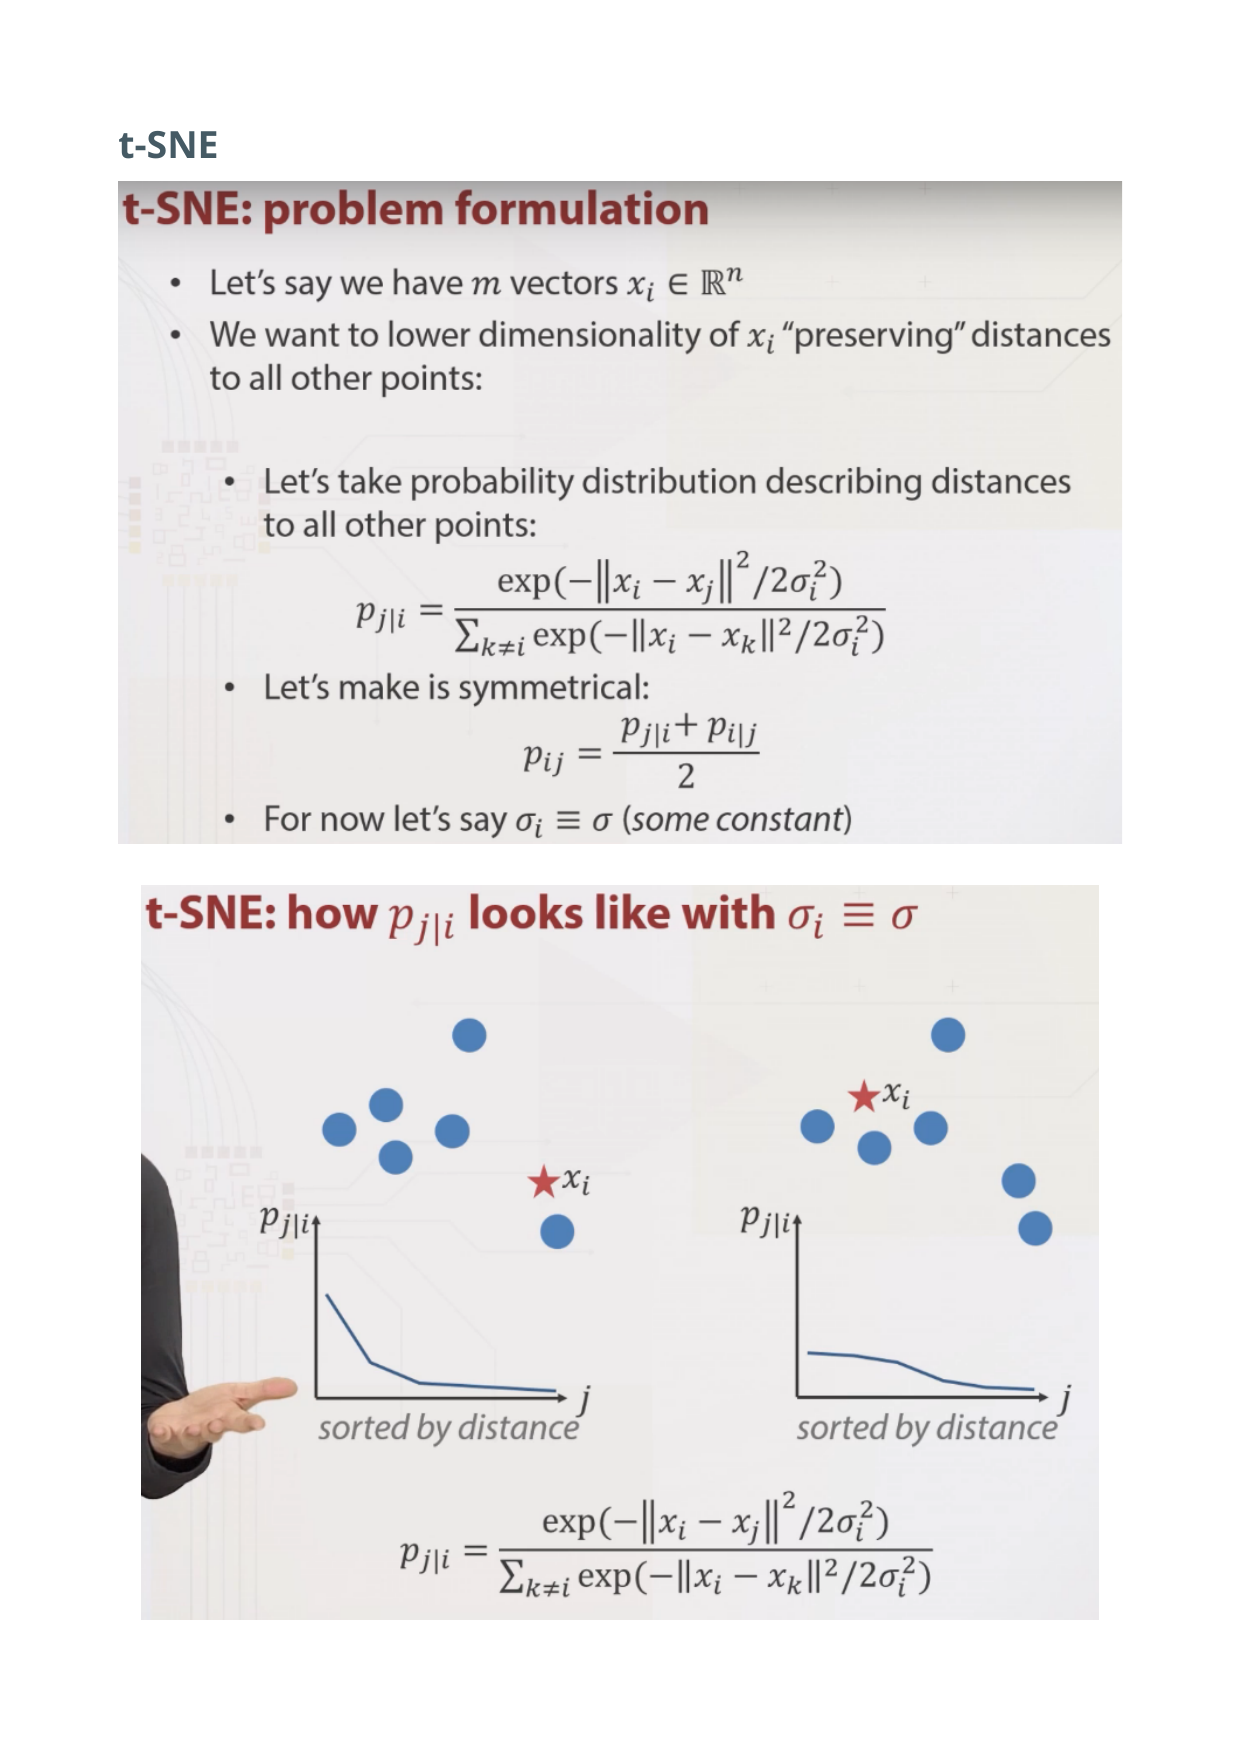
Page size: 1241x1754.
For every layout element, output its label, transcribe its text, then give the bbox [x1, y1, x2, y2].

picture [118, 181, 1123, 844]
picture [141, 885, 1099, 1620]
subtitle t-SNE [118, 118, 1122, 169]
